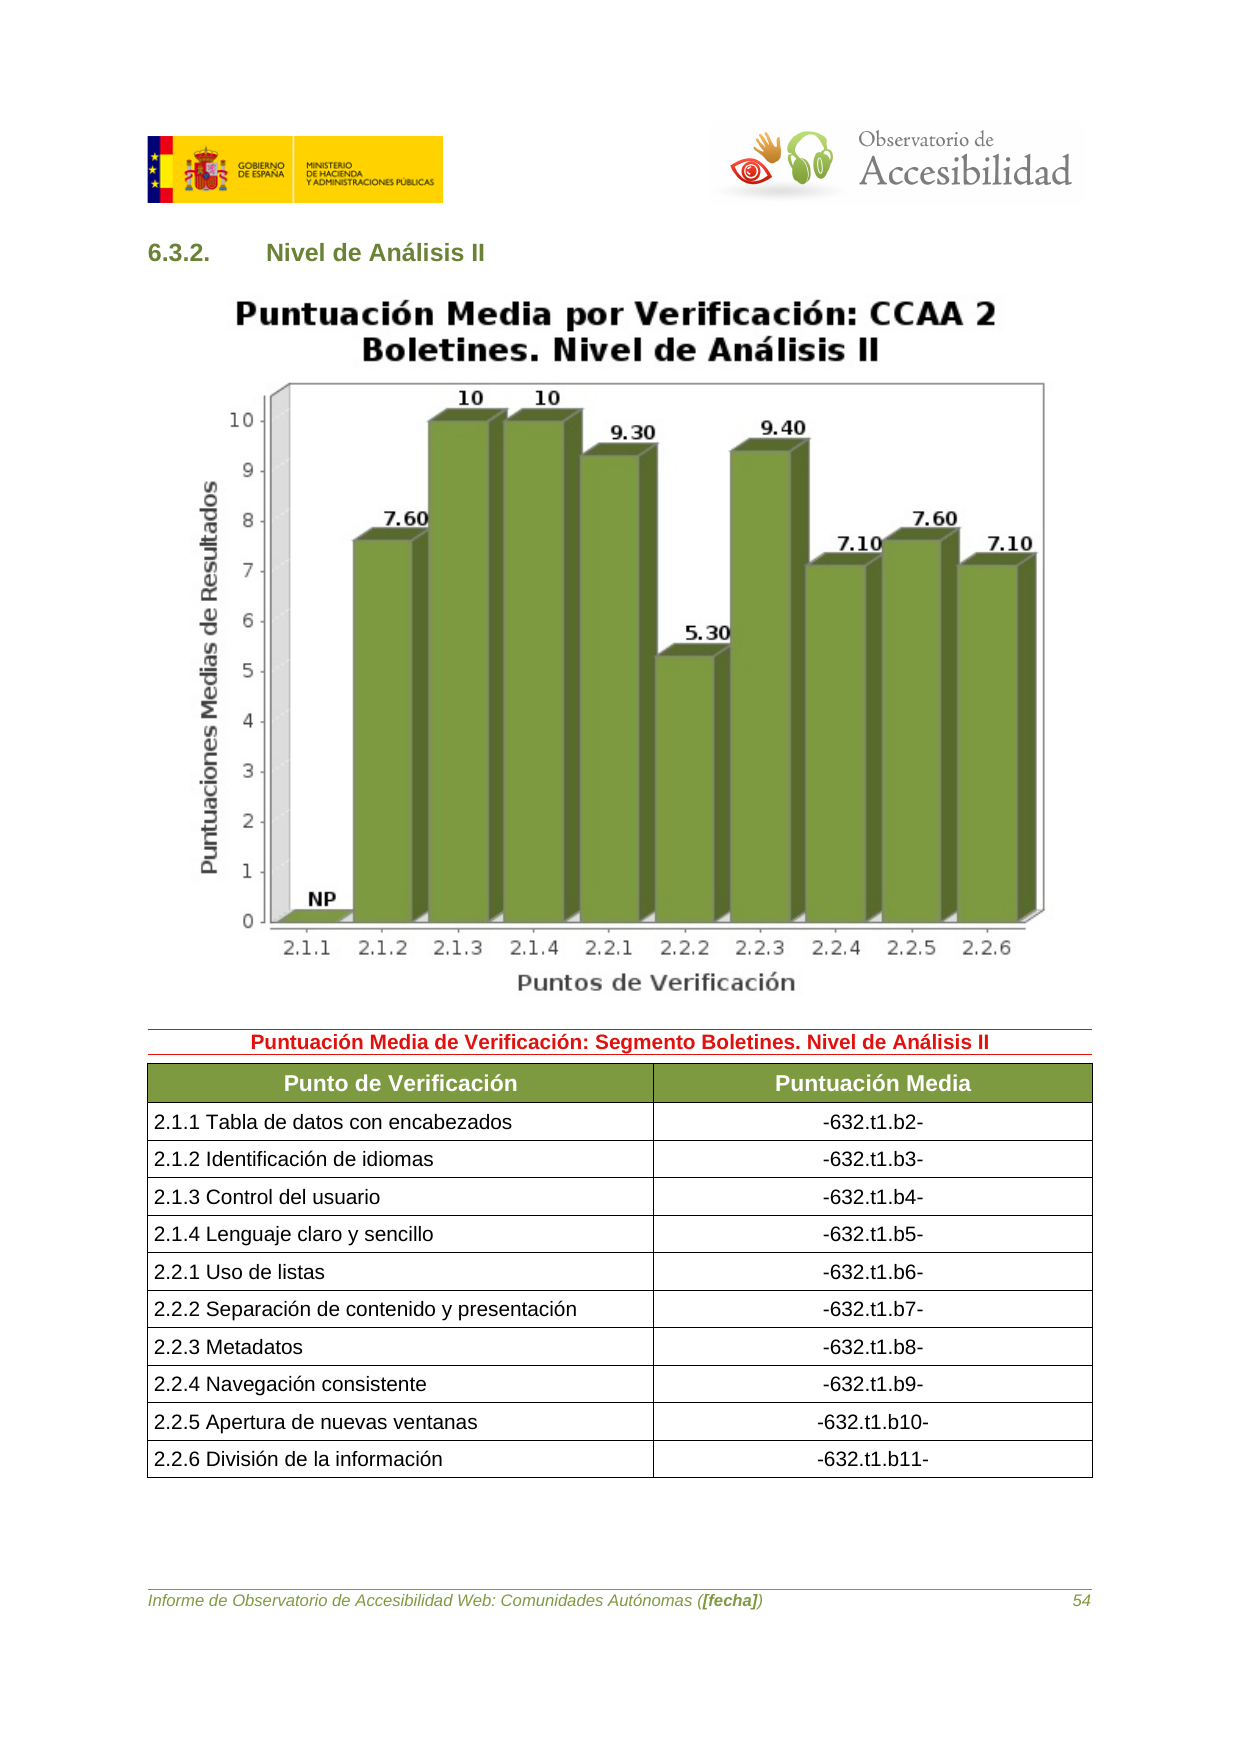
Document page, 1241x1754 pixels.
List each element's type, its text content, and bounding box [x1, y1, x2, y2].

table_cell 2.1.3 Control del usuario [148, 1178, 653, 1215]
table_cell 2.1.2 Identificación de idiomas [148, 1141, 653, 1177]
table_header Punto de Verificación [148, 1064, 653, 1102]
table_cell 2.1.1 Tabla de datos con encabezados [148, 1103, 653, 1140]
table_header Puntuación Media [654, 1064, 1092, 1102]
table_cell 2.2.1 Uso de listas [148, 1253, 653, 1290]
table_cell 2.2.3 Metadatos [148, 1328, 653, 1365]
table_cell 2.2.2 Separación de contenido y presentación [148, 1291, 653, 1327]
picture [710, 122, 1086, 205]
table_cell -632.t1.b9- [654, 1366, 1092, 1402]
table_cell -632.t1.b8- [654, 1328, 1092, 1365]
table_cell -632.t1.b11- [654, 1441, 1092, 1477]
text Puntuación Media de Verificación: Segmento Boletines. Nivel de Análisis II [148, 1030, 1092, 1054]
table_cell -632.t1.b2- [654, 1103, 1092, 1140]
table_cell -632.t1.b10- [654, 1403, 1092, 1440]
table_cell 2.2.6 División de la información [148, 1441, 653, 1477]
table_cell -632.t1.b3- [654, 1141, 1092, 1177]
picture [178, 294, 1062, 1005]
list Nivel de Análisis II [148, 238, 1092, 267]
table_cell 2.2.5 Apertura de nuevas ventanas [148, 1403, 653, 1440]
table_cell -632.t1.b4- [654, 1178, 1092, 1215]
table_cell -632.t1.b5- [654, 1216, 1092, 1252]
picture [147, 136, 443, 203]
table_cell 2.2.4 Navegación consistente [148, 1366, 653, 1402]
table_cell -632.t1.b6- [654, 1253, 1092, 1290]
table_cell -632.t1.b7- [654, 1291, 1092, 1327]
table_cell 2.1.4 Lenguaje claro y sencillo [148, 1216, 653, 1252]
